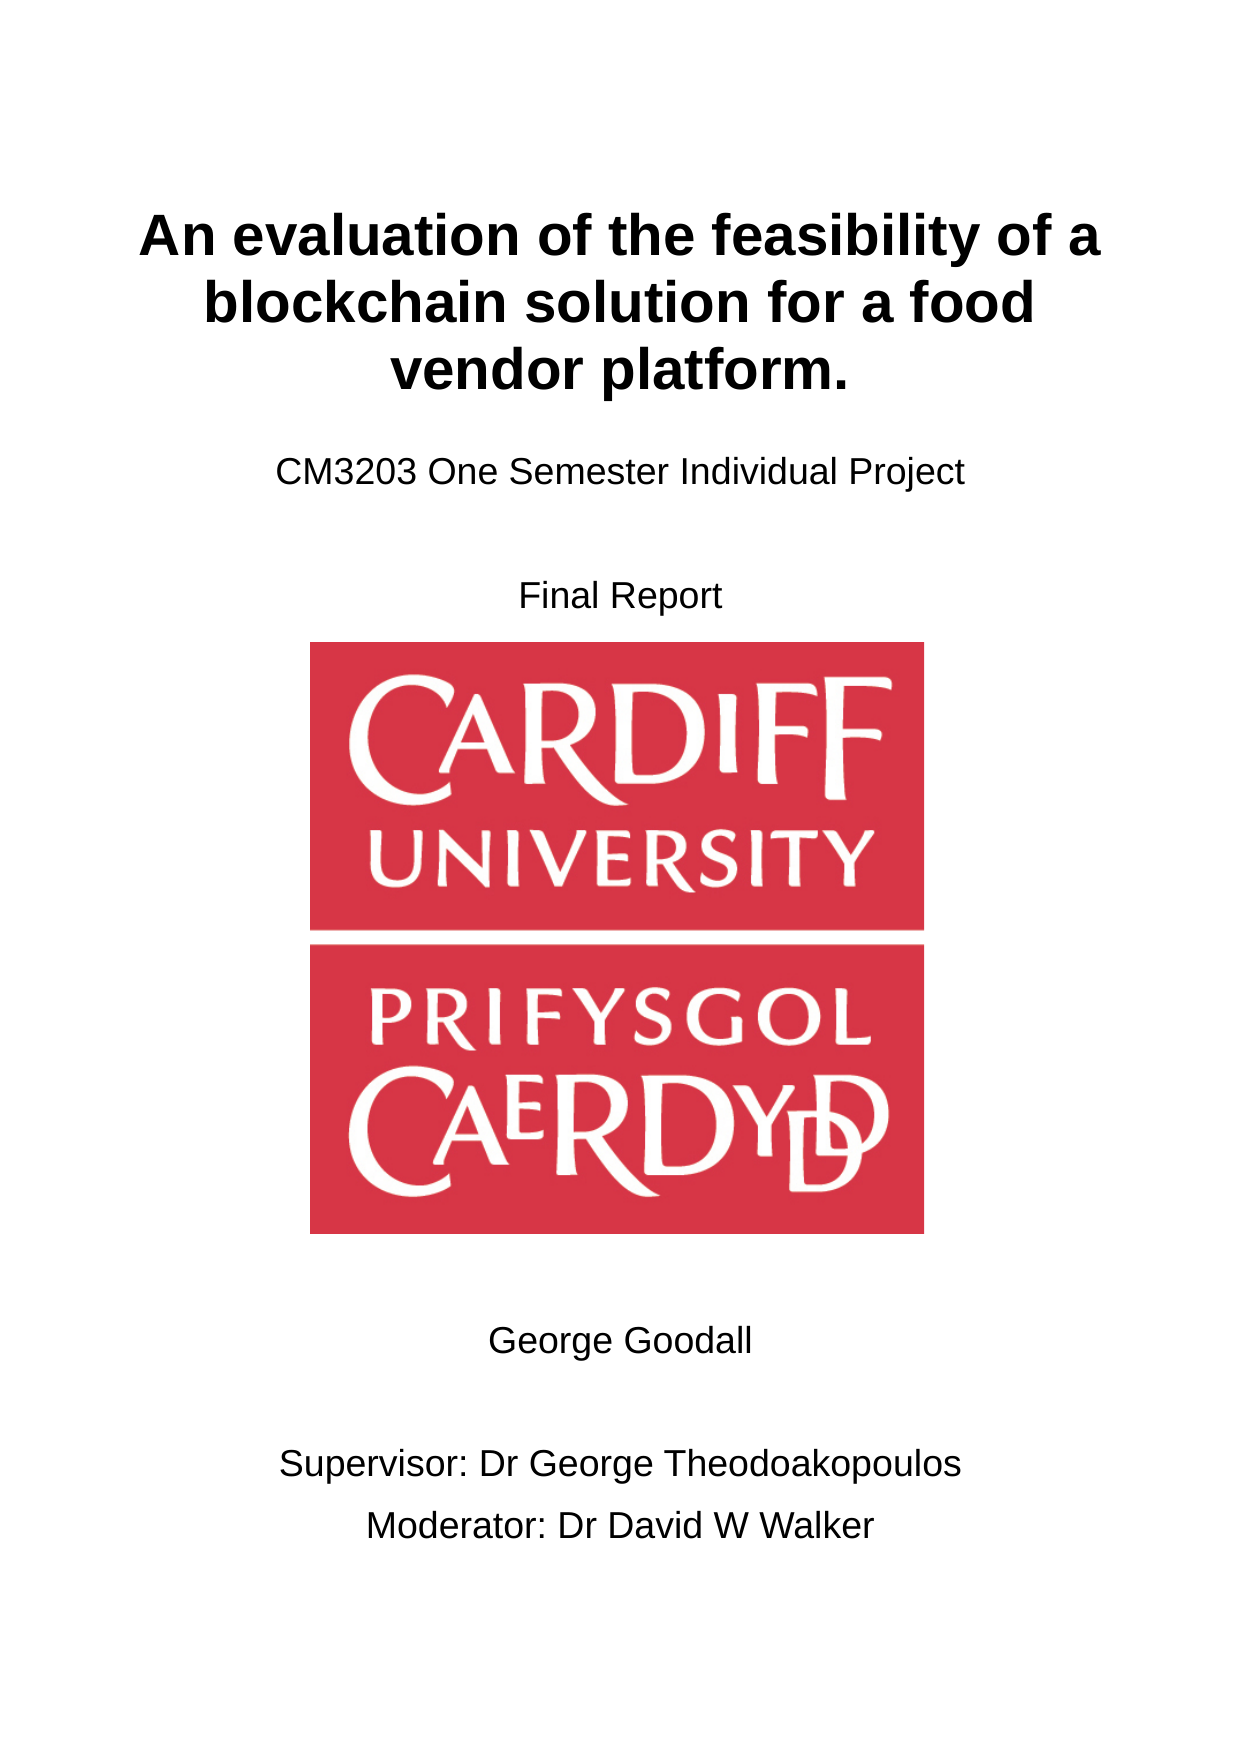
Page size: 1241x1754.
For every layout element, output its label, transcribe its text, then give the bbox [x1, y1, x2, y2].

picture [310, 642, 925, 1234]
subtitle Supervisor: Dr George Theodoakopoulos [118, 1442, 1122, 1485]
subtitle CM3203 One Semester Individual Project [118, 449, 1122, 492]
subtitle George Goodall [118, 1318, 1122, 1361]
subtitle Final Report [118, 573, 1122, 616]
title An evaluation of the feasibility of a blockchain solution for a food vendor platform. [118, 201, 1122, 402]
subtitle Moderator: Dr David W Walker [118, 1503, 1122, 1547]
